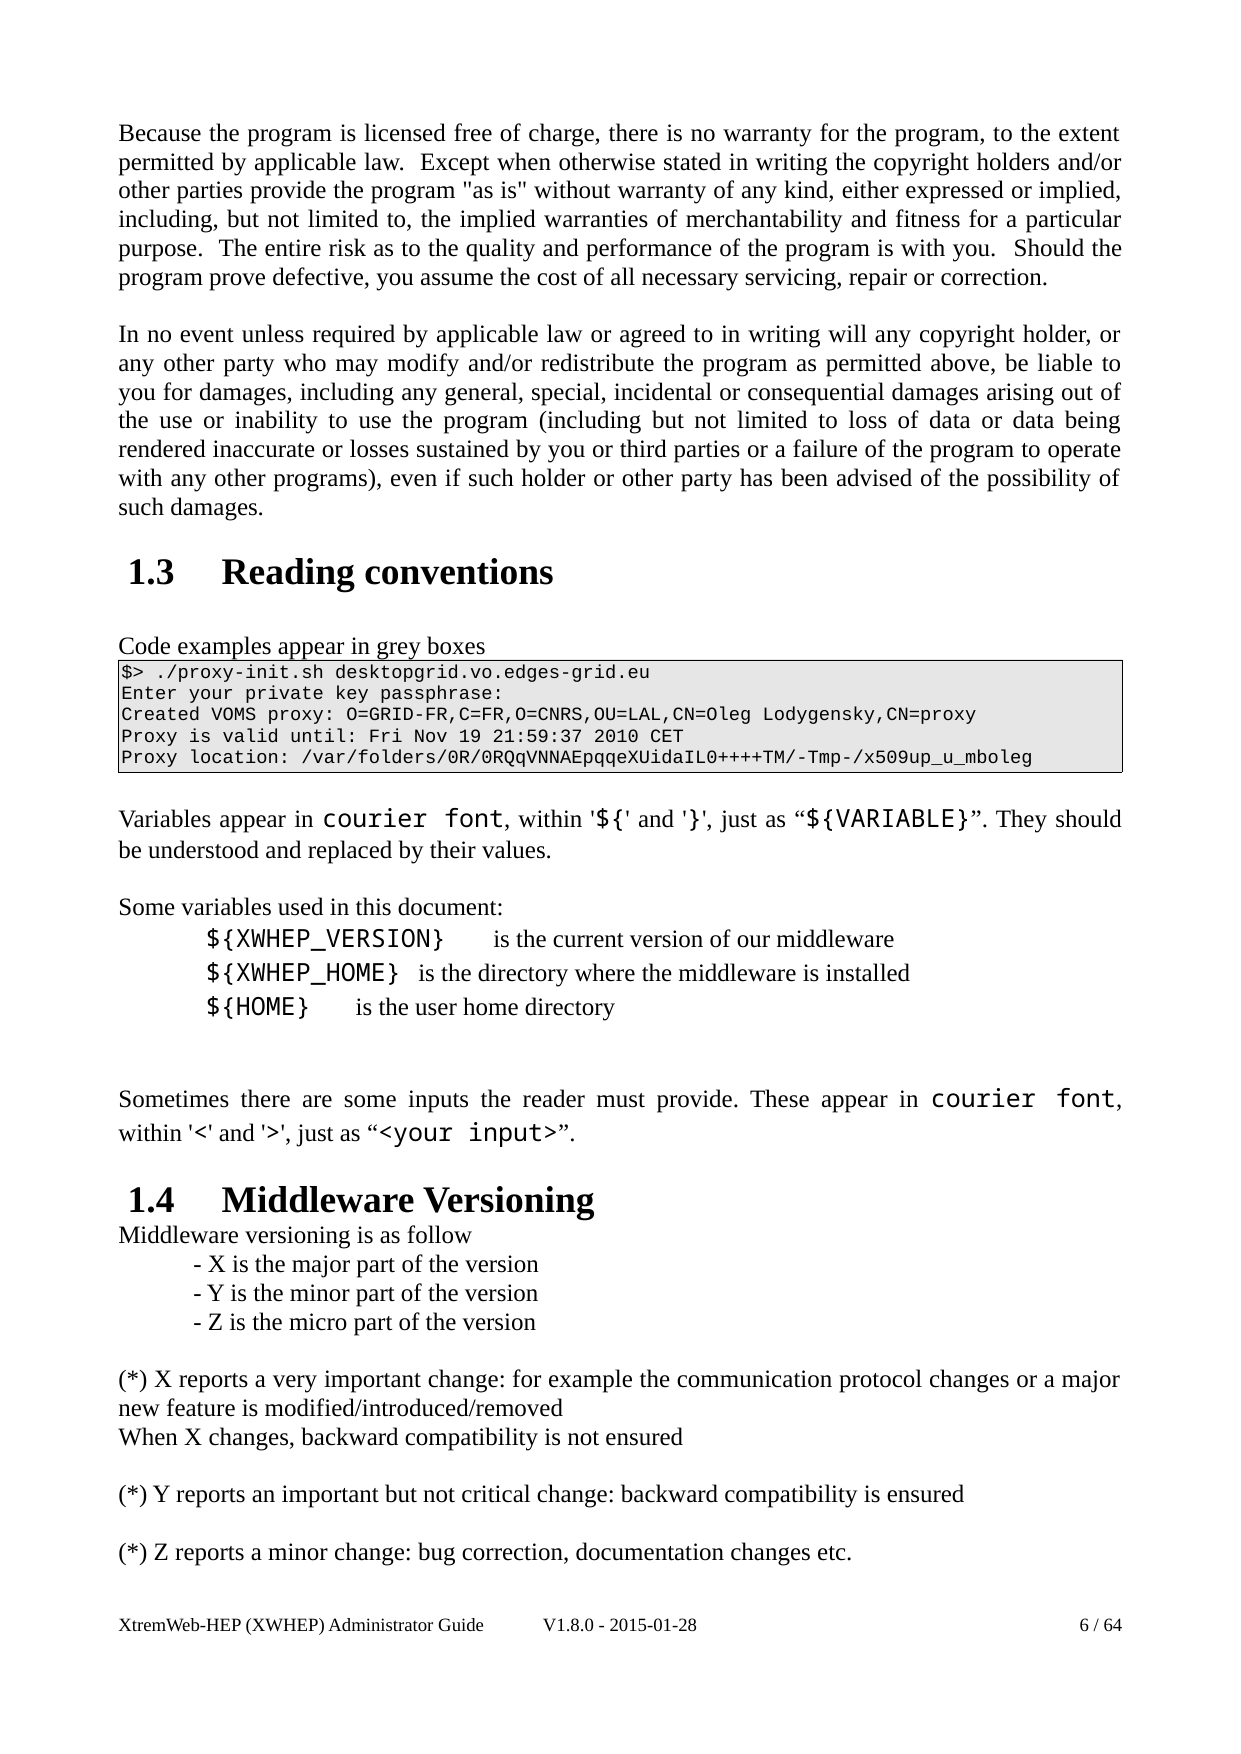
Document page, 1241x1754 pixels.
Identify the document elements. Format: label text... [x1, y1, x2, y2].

text Proxy location: /var/folders/0R/0RQqVNNAEpqqeXUidaIL0++++TM/-Tmp-/x509up_u_mboleg [119, 744, 1122, 772]
text Variables appear in courier font, within '${' and '}', just as “${VARIABLE}”. They should be understood and replaced by their values. [118, 801, 1122, 863]
text - X is the major part of the version [118, 1249, 1122, 1278]
text (*) Z reports a minor change: bug correction, documentation changes etc. [118, 1537, 1122, 1566]
text Sometimes there are some inputs the reader must provide. These appear in courier font, within '<' and '>', just as “<your input>”. [118, 1081, 1122, 1149]
text BECAUSE THE PROGRAM IS LICENSED FREE OF CHARGE, THERE IS NO WARRANTY FOR THE PROGRAM, TO THE EXTENT PERMITTED BY APPLICABLE LAW. EXCEPT WHEN OTHERWISE STATED IN WRITING THE COPYRIGHT HOLDERS AND/OR OTHER PARTIES PROVIDE THE PROGRAM "AS IS" WITHOUT WARRANTY OF ANY KIND, EITHER EXPRESSED OR IMPLIED, INCLUDING, BUT NOT LIMITED TO, THE IMPLIED WARRANTIES OF MERCHANTABILITY AND FITNESS FOR A PARTICULAR PURPOSE. THE ENTIRE RISK AS TO THE QUALITY AND PERFORMANCE OF THE PROGRAM IS WITH YOU. SHOULD THE PROGRAM PROVE DEFECTIVE, YOU ASSUME THE COST OF ALL NECESSARY SERVICING, REPAIR OR CORRECTION. [118, 118, 1122, 291]
text Some variables used in this document: [118, 892, 1122, 921]
text - Y is the minor part of the version [118, 1278, 1122, 1307]
text When X changes, backward compatibility is not ensured [118, 1422, 1122, 1451]
text IN NO EVENT UNLESS REQUIRED BY APPLICABLE LAW OR AGREED TO IN WRITING WILL ANY COPYRIGHT HOLDER, OR ANY OTHER PARTY WHO MAY MODIFY AND/OR REDISTRIBUTE THE PROGRAM AS PERMITTED ABOVE, BE LIABLE TO YOU FOR DAMAGES, INCLUDING ANY GENERAL, SPECIAL, INCIDENTAL OR CONSEQUENTIAL DAMAGES ARISING OUT OF THE USE OR INABILITY TO USE THE PROGRAM (INCLUDING BUT NOT LIMITED TO LOSS OF DATA OR DATA BEING RENDERED INACCURATE OR LOSSES SUSTAINED BY YOU OR THIRD PARTIES OR A FAILURE OF THE PROGRAM TO OPERATE WITH ANY OTHER PROGRAMS), EVEN IF SUCH HOLDER OR OTHER PARTY HAS BEEN ADVISED OF THE POSSIBILITY OF SUCH DAMAGES. [118, 319, 1122, 521]
text ${XWHEP_HOME} is the directory where the middleware is installed [206, 955, 1122, 989]
text (*) X reports a very important change: for example the communication protocol changes or a major new feature is modified/introduced/removed [118, 1364, 1122, 1422]
text ${HOME} is the user home directory [206, 989, 1122, 1023]
subtitle Reading conventions [118, 549, 1122, 592]
text $> ./proxy-init.sh desktopgrid.vo.edges-grid.eu [119, 661, 1122, 681]
text Enter your private key passphrase: [119, 681, 1122, 702]
text Created VOMS proxy: O=GRID-FR,C=FR,O=CNRS,OU=LAL,CN=Oleg Lodygensky,CN=proxy [119, 702, 1122, 723]
text Proxy is valid until: Fri Nov 19 21:59:37 2010 CET [119, 723, 1122, 744]
text Middleware versioning is as follow [118, 1221, 1122, 1249]
subtitle Middleware Versioning [118, 1177, 1122, 1221]
text - Z is the micro part of the version [118, 1307, 1122, 1336]
text (*) Y reports an important but not critical change: backward compatibility is ensured [118, 1479, 1122, 1508]
text Code examples appear in grey boxes [118, 631, 1122, 659]
text ${XWHEP_VERSION} is the current version of our middleware [206, 921, 1122, 955]
